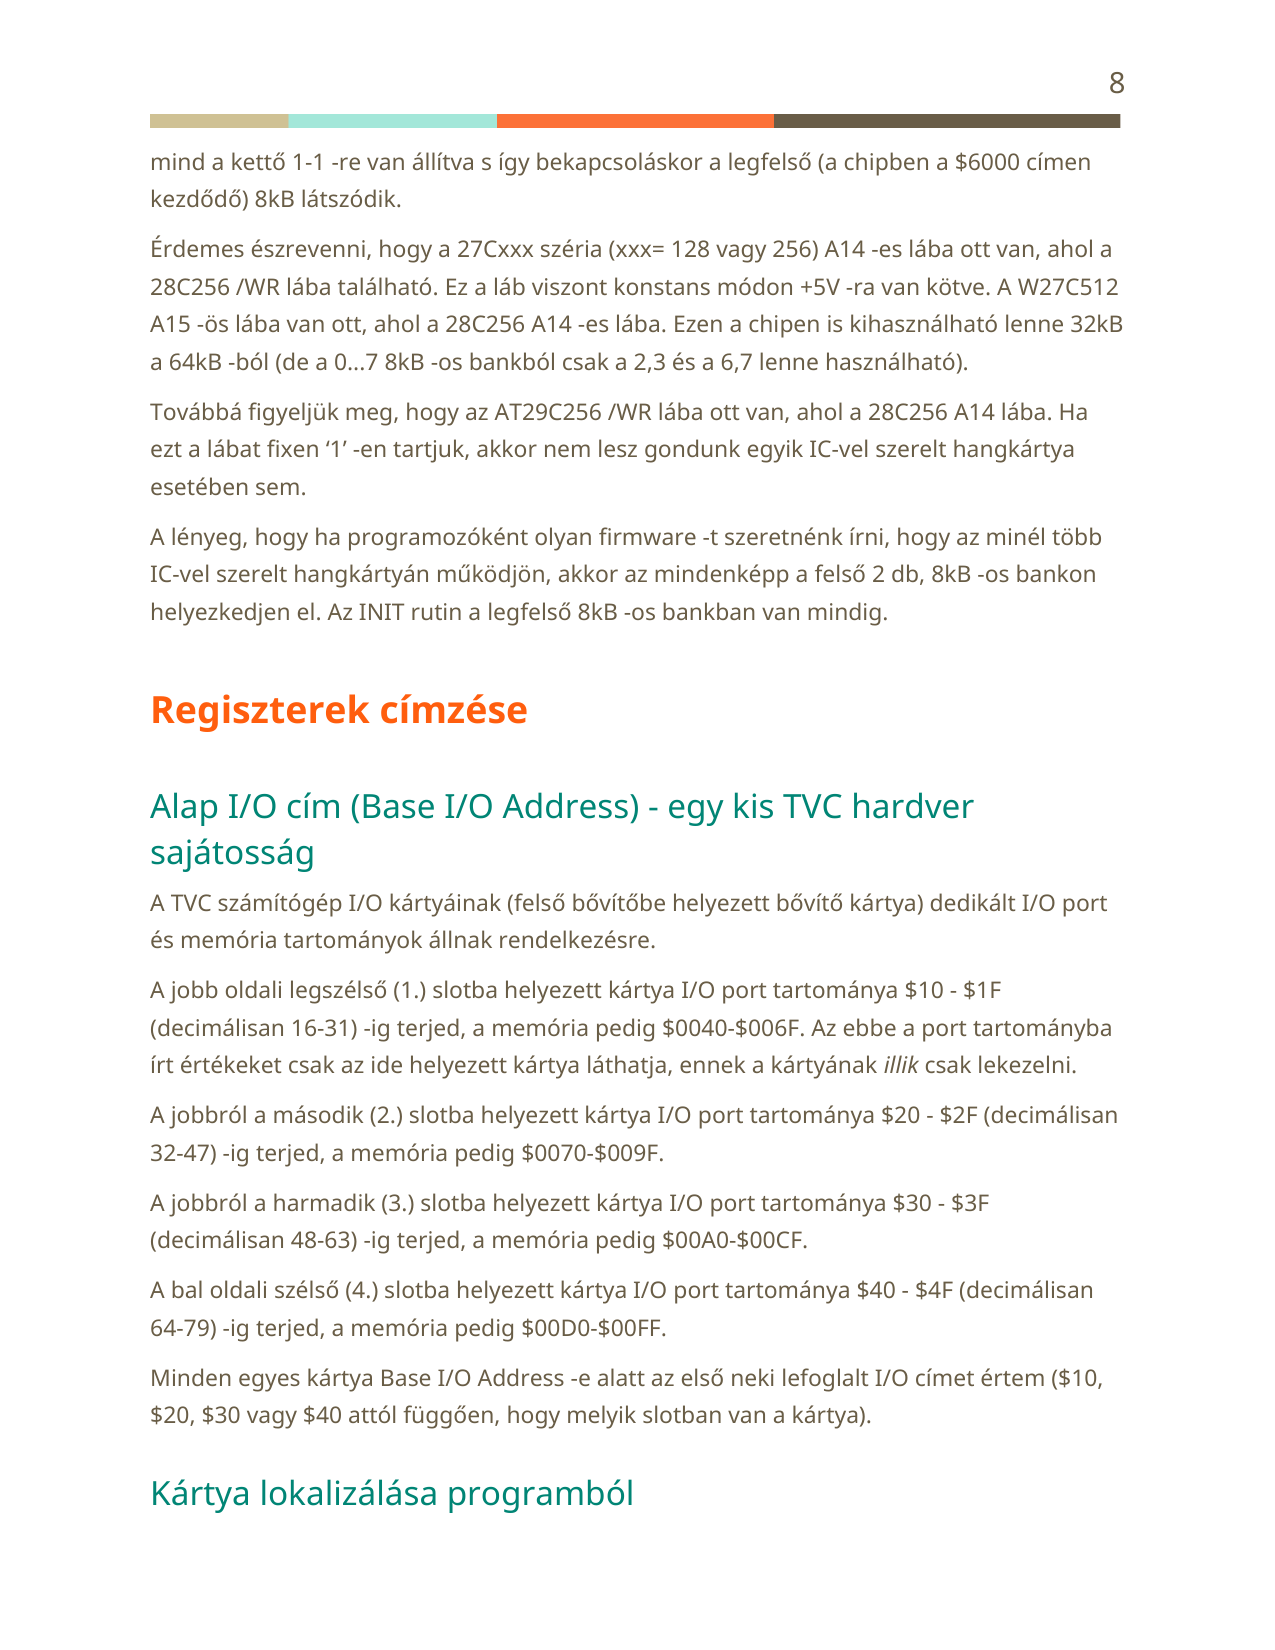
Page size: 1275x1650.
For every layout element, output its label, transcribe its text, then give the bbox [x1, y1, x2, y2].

text A bal oldali szélső (4.) slotba helyezett kártya I/O port tartománya $40 - $4F (decimálisan 64-79) -ig terjed, a memória pedig $00D0-$00FF. [150, 1274, 1125, 1343]
text A jobb oldali legszélső (1.) slotba helyezett kártya I/O port tartománya $10 - $1F (decimálisan 16-31) -ig terjed, a memória pedig $0040-$006F. Az ebbe a port tartományba írt értékeket csak az ide helyezett kártya láthatja, ennek a kártyának illik csak lekezelni. [150, 974, 1125, 1080]
text Érdemes észrevenni, hogy a 27Cxxx széria (xxx= 128 vagy 256) A14 -es lába ott van, ahol a 28C256 /WR lába található. Ez a láb viszont konstans módon +5V -ra van kötve. A W27C512 A15 -ös lába van ott, ahol a 28C256 A14 -es lába. Ezen a chipen is kihasználható lenne 32kB a 64kB -ból (de a 0...7 8kB -os bankból csak a 2,3 és a 6,7 lenne használható). [150, 233, 1125, 377]
text Minden egyes kártya Base I/O Address -e alatt az első neki lefoglalt I/O címet értem ($10, $20, $30 vagy $40 attól függően, hogy melyik slotban van a kártya). [150, 1361, 1125, 1430]
text A jobbról a harmadik (3.) slotba helyezett kártya I/O port tartománya $30 - $3F (decimálisan 48-63) -ig terjed, a memória pedig $00A0-$00CF. [150, 1186, 1125, 1255]
text Továbbá figyeljük meg, hogy az AT29C256 /WR lába ott van, ahol a 28C256 A14 lába. Ha ezt a lábat fixen ‘1’ -en tartjuk, akkor nem lesz gondunk egyik IC-vel szerelt hangkártya esetében sem. [150, 396, 1125, 502]
text A jobbról a második (2.) slotba helyezett kártya I/O port tartománya $20 - $2F (decimálisan 32-47) -ig terjed, a memória pedig $0070-$009F. [150, 1099, 1125, 1168]
picture [150, 114, 1121, 128]
subtitle Alap I/O cím (Base I/O Address) - egy kis TVC hardver sajátosság [150, 783, 1125, 874]
subtitle Kártya lokalizálása programból [150, 1470, 1125, 1515]
text mind a kettő 1-1 -re van állítva s így bekapcsoláskor a legfelső (a chipben a $6000 címen kezdődő) 8kB látszódik. [150, 146, 1125, 215]
subtitle Regiszterek címzése [150, 683, 1125, 734]
text A lényeg, hogy ha programozóként olyan firmware -t szeretnénk írni, hogy az minél több IC-vel szerelt hangkártyán működjön, akkor az mindenképp a felső 2 db, 8kB -os bankon helyezkedjen el. Az INIT rutin a legfelső 8kB -os bankban van mindig. [150, 521, 1125, 627]
text A TVC számítógép I/O kártyáinak (felső bővítőbe helyezett bővítő kártya) dedikált I/O port és memória tartományok állnak rendelkezésre. [150, 886, 1125, 955]
